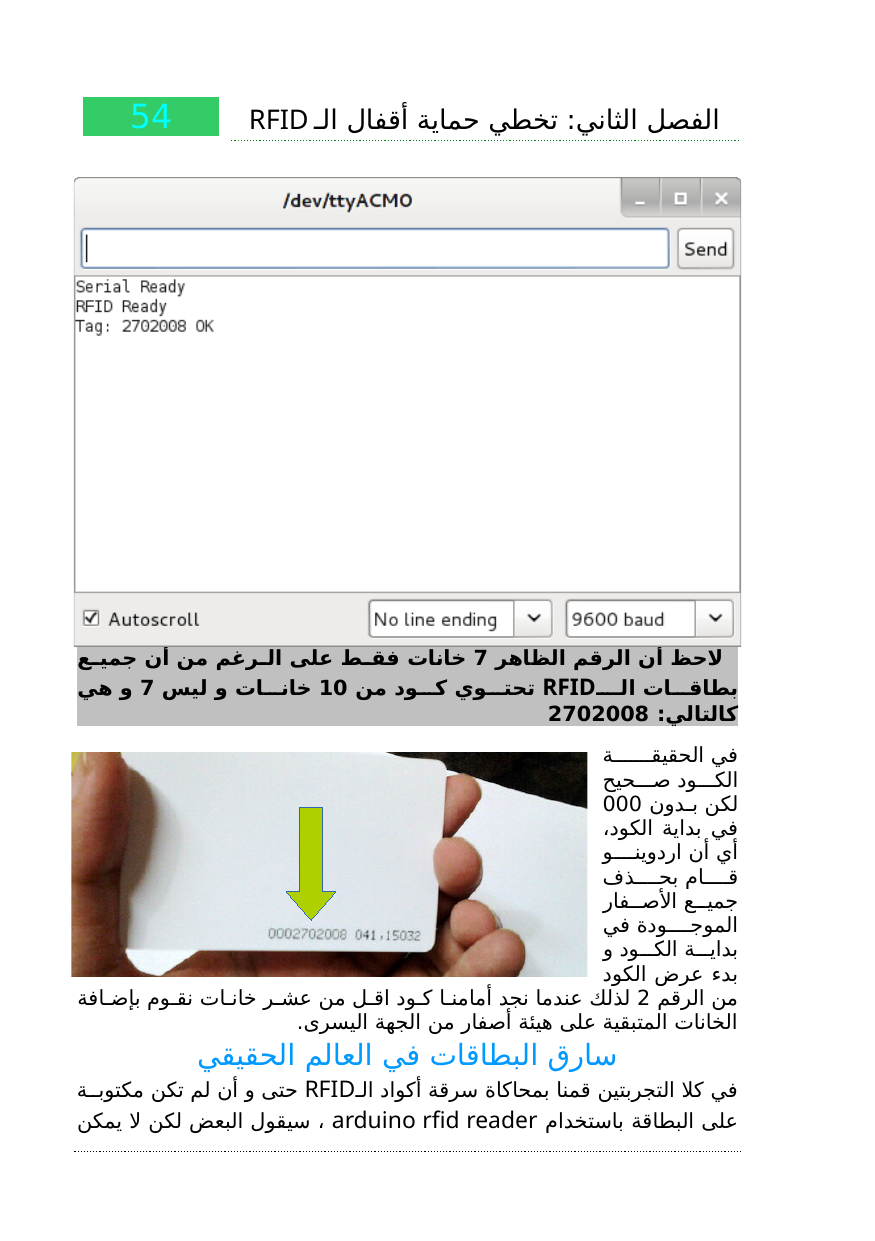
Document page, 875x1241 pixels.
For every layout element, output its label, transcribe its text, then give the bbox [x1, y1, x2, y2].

picture [71, 752, 588, 977]
text لاحظ أن الرقم الظاهر 7 خانات فقط على الرغم من أن جميع بطاقات الـRFID تحتوي كود من 10 خانات و ليس 7 و هي كالتالي: 2702008 [77, 647, 738, 726]
subtitle سارق البطاقات في العالم الحقيقي [77, 1039, 738, 1073]
text في الحقيقة الكود صحيح لكن بدون 000 في بداية الكود، أي أن اردوينو قام بحذف جميع الأصفار الموجودة في بداية الكود و بدء عرض الكود من الرقم 2 لذلك عندما نجد أمامنا كود اقل من عشر خانات نقوم بإضافة الخانات المتبقية على هيئة أصفار من الجهة اليسرى. [77, 743, 738, 1034]
text في كلا التجربتين قمنا بمحاكاة سرقة أكواد الـRFID حتى و أن لم تكن مكتوبة على البطاقة باستخدام arduino rfid reader ، سيقول البعض لكن لا يمكن للصوص أن يسرقوا البطاقات بهذه الطريقة لأنها تتطلب أن يكون قارئ البطاقات متصل بالحاسب الآلي ليعرض علية الكود السري للبطاقة. [77, 1073, 738, 1135]
picture [73, 177, 742, 647]
